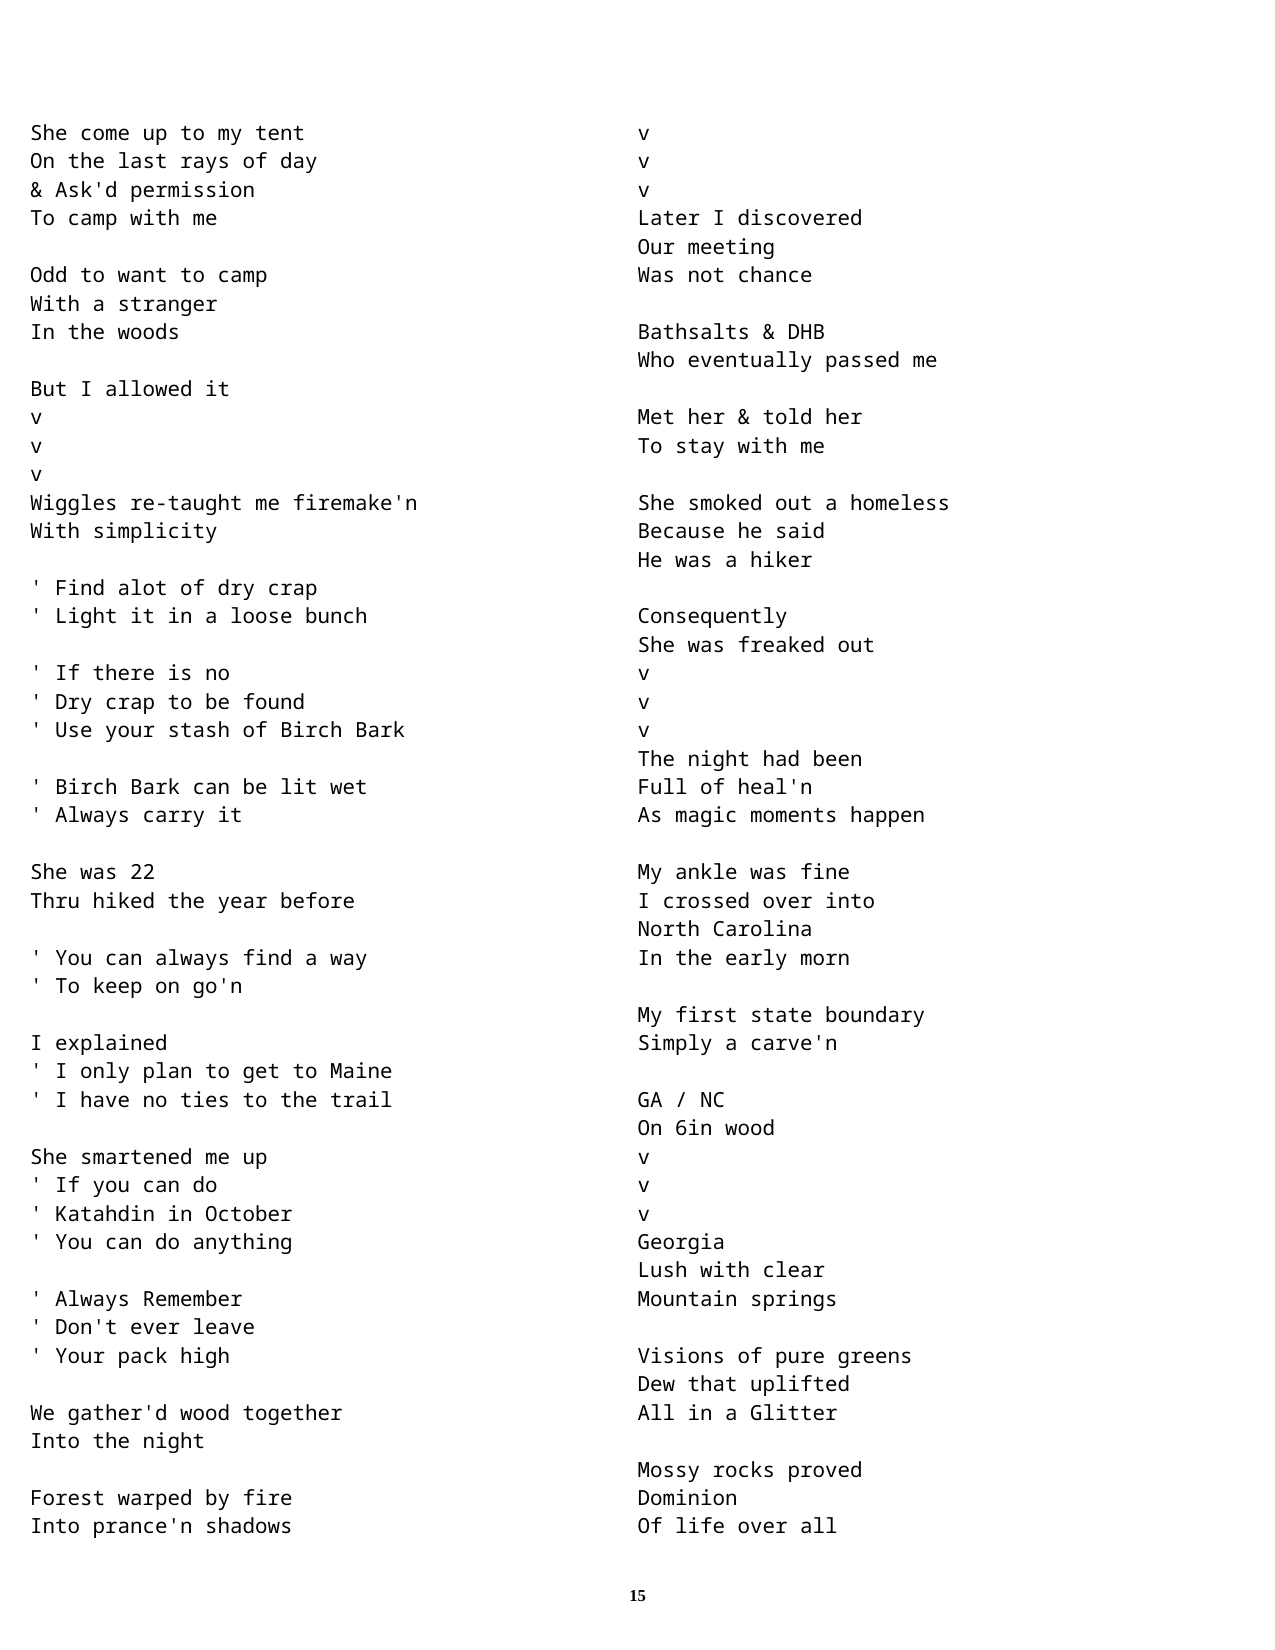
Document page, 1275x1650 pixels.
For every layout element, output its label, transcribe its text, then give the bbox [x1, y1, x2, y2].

text She smartened me up [30, 1142, 637, 1170]
text v [637, 1170, 1245, 1199]
text She smoked out a homeless [637, 488, 1245, 516]
text Mountain springs [637, 1284, 1245, 1312]
text Bathsalts & DHB [637, 317, 1245, 346]
text Full of heal'n [637, 772, 1245, 801]
text Into the night [30, 1426, 637, 1455]
text As magic moments happen [637, 801, 1245, 829]
text All in a Glitter [637, 1398, 1245, 1426]
text Forest warped by fire [30, 1483, 637, 1512]
text Lush with clear [637, 1256, 1245, 1284]
text ' You can do anything [30, 1227, 637, 1256]
text Visions of pure greens [637, 1341, 1245, 1369]
text Met her & told her [637, 402, 1245, 431]
text My ankle was fine [637, 857, 1245, 886]
text She come up to my tent [30, 118, 637, 147]
text Of life over all [637, 1512, 1245, 1540]
text v [637, 1199, 1245, 1227]
text ' To keep on go'n [30, 971, 637, 1000]
text ' Light it in a loose bunch [30, 602, 637, 630]
text ' Use your stash of Birch Bark [30, 715, 637, 744]
text I explained [30, 1028, 637, 1057]
text v [637, 687, 1245, 715]
text ' Find alot of dry crap [30, 573, 637, 602]
text On 6in wood [637, 1113, 1245, 1142]
text Dominion [637, 1483, 1245, 1512]
text ' Birch Bark can be lit wet [30, 772, 637, 801]
text ' Katahdin in October [30, 1199, 637, 1227]
text With a stranger [30, 289, 637, 317]
text On the last rays of day [30, 147, 637, 175]
text In the woods [30, 317, 637, 346]
text He was a hiker [637, 545, 1245, 573]
text ' Always carry it [30, 801, 637, 829]
text ' Your pack high [30, 1341, 637, 1369]
text North Carolina [637, 914, 1245, 943]
text v [30, 431, 637, 459]
text ' If there is no [30, 658, 637, 687]
text Thru hiked the year before [30, 886, 637, 914]
text Our meeting [637, 232, 1245, 260]
text My first state boundary [637, 1000, 1245, 1028]
text She was freaked out [637, 630, 1245, 658]
text The night had been [637, 744, 1245, 772]
text Wiggles re-taught me firemake'n [30, 488, 637, 516]
text ' I only plan to get to Maine [30, 1057, 637, 1085]
text To camp with me [30, 203, 637, 232]
text v [637, 147, 1245, 175]
text v [637, 118, 1245, 147]
text Later I discovered [637, 203, 1245, 232]
text v [30, 459, 637, 488]
text To stay with me [637, 431, 1245, 459]
text Consequently [637, 602, 1245, 630]
text ' If you can do [30, 1170, 637, 1199]
text v [30, 402, 637, 431]
text v [637, 658, 1245, 687]
text Dew that uplifted [637, 1369, 1245, 1398]
text She was 22 [30, 857, 637, 886]
text ' Always Remember [30, 1284, 637, 1312]
text Who eventually passed me [637, 346, 1245, 374]
text I crossed over into [637, 886, 1245, 914]
text Simply a carve'n [637, 1028, 1245, 1057]
text Was not chance [637, 260, 1245, 289]
text GA / NC [637, 1085, 1245, 1113]
text Because he said [637, 516, 1245, 545]
text & Ask'd permission [30, 175, 637, 203]
text v [637, 715, 1245, 744]
text ' Dry crap to be found [30, 687, 637, 715]
text In the early morn [637, 943, 1245, 971]
text With simplicity [30, 516, 637, 545]
text Georgia [637, 1227, 1245, 1256]
text Mossy rocks proved [637, 1455, 1245, 1483]
text ' Don't ever leave [30, 1312, 637, 1341]
text But I allowed it [30, 374, 637, 402]
text ' You can always find a way [30, 943, 637, 971]
text We gather'd wood together [30, 1398, 637, 1426]
text Into prance'n shadows [30, 1512, 637, 1540]
text v [637, 175, 1245, 203]
text ' I have no ties to the trail [30, 1085, 637, 1113]
text Odd to want to camp [30, 260, 637, 289]
text v [637, 1142, 1245, 1170]
